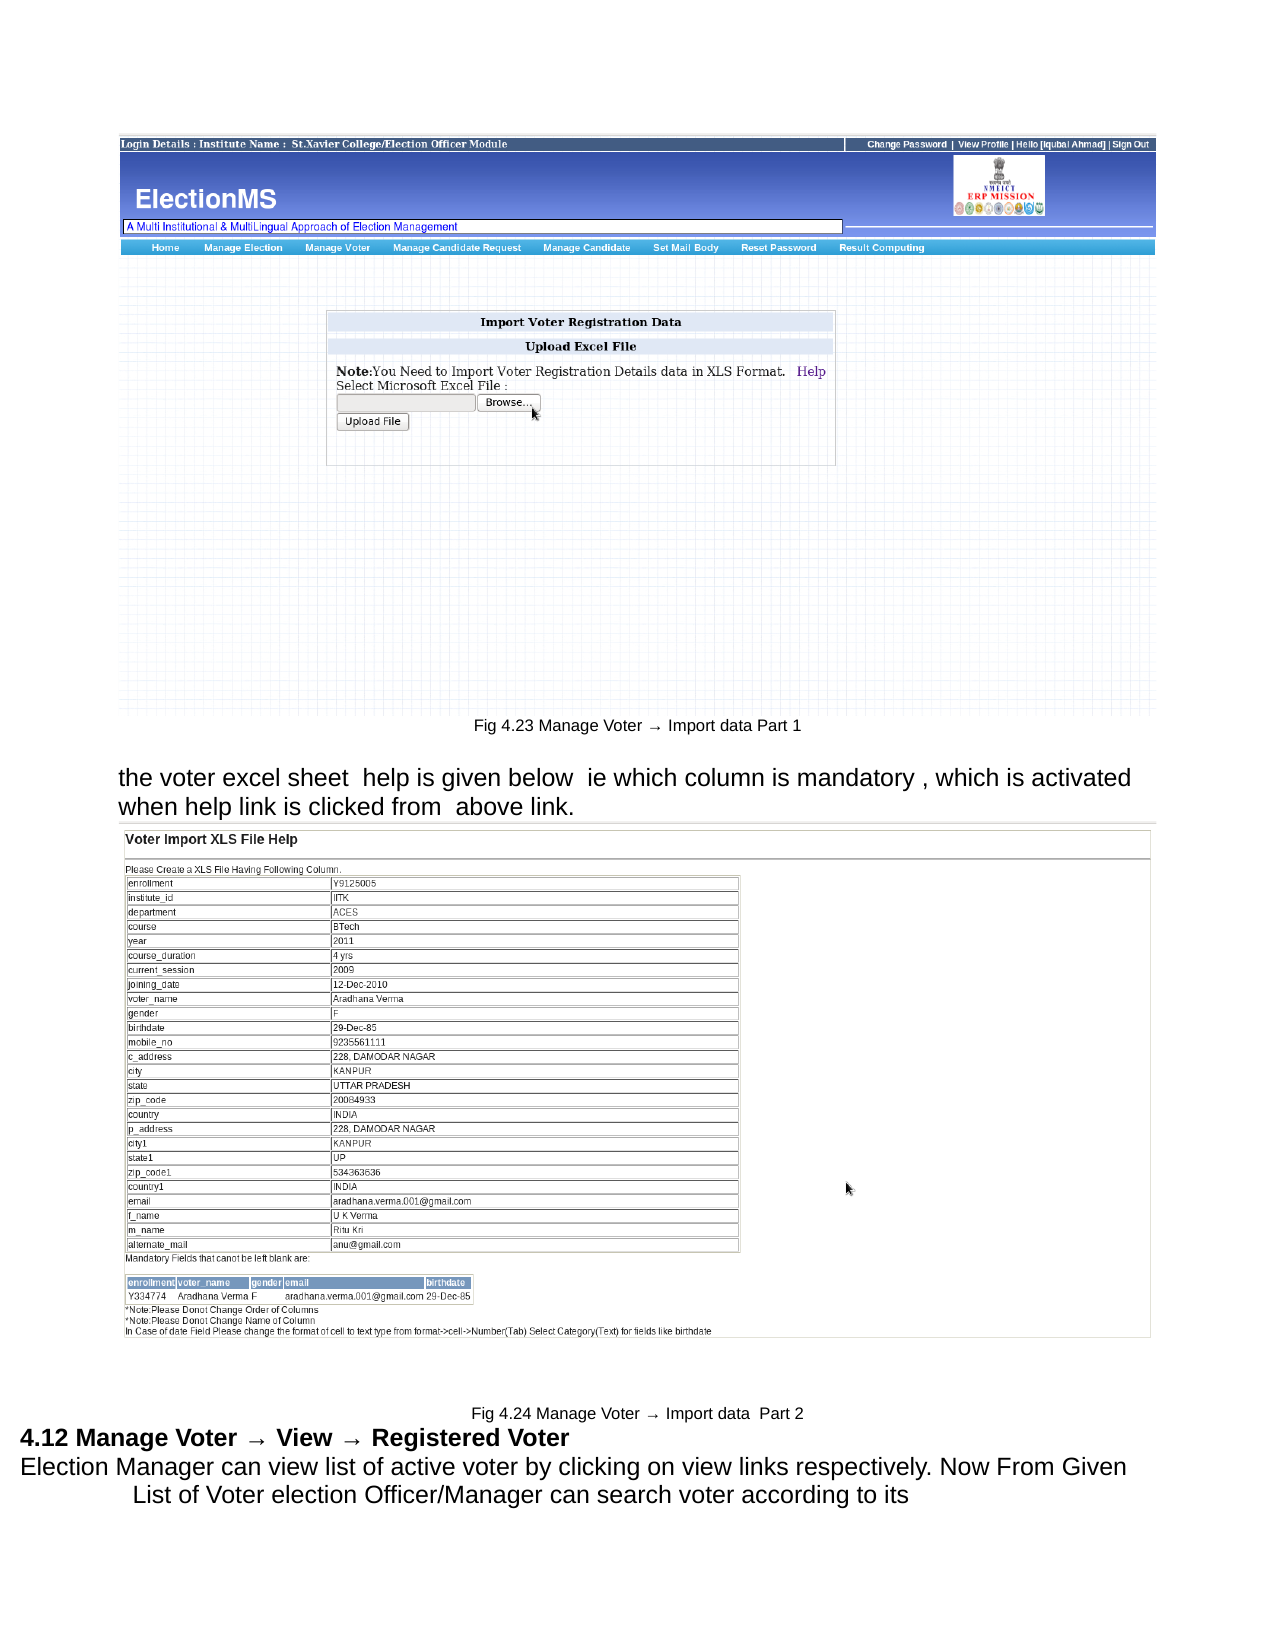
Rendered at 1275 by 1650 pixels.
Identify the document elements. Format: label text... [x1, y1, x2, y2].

text Fig 4.24 Manage Voter → Import data Part 2 [118, 1404, 1157, 1423]
text [118, 118, 1157, 132]
text Election Manager can view list of active voter by clicking on view links respectively. Now From Given List of Voter election Officer/Manager can search voter according to its [20, 1452, 1157, 1509]
text the voter excel sheet help is given below ie which column is mandatory , which is activated when help link is clicked from above link. [118, 763, 1157, 820]
picture [118, 132, 1157, 716]
text Fig 4.23 Manage Voter → Import data Part 1 [118, 716, 1157, 734]
text 4.12 Manage Voter → View → Registered Voter [20, 1423, 1157, 1452]
picture [118, 820, 1157, 1404]
